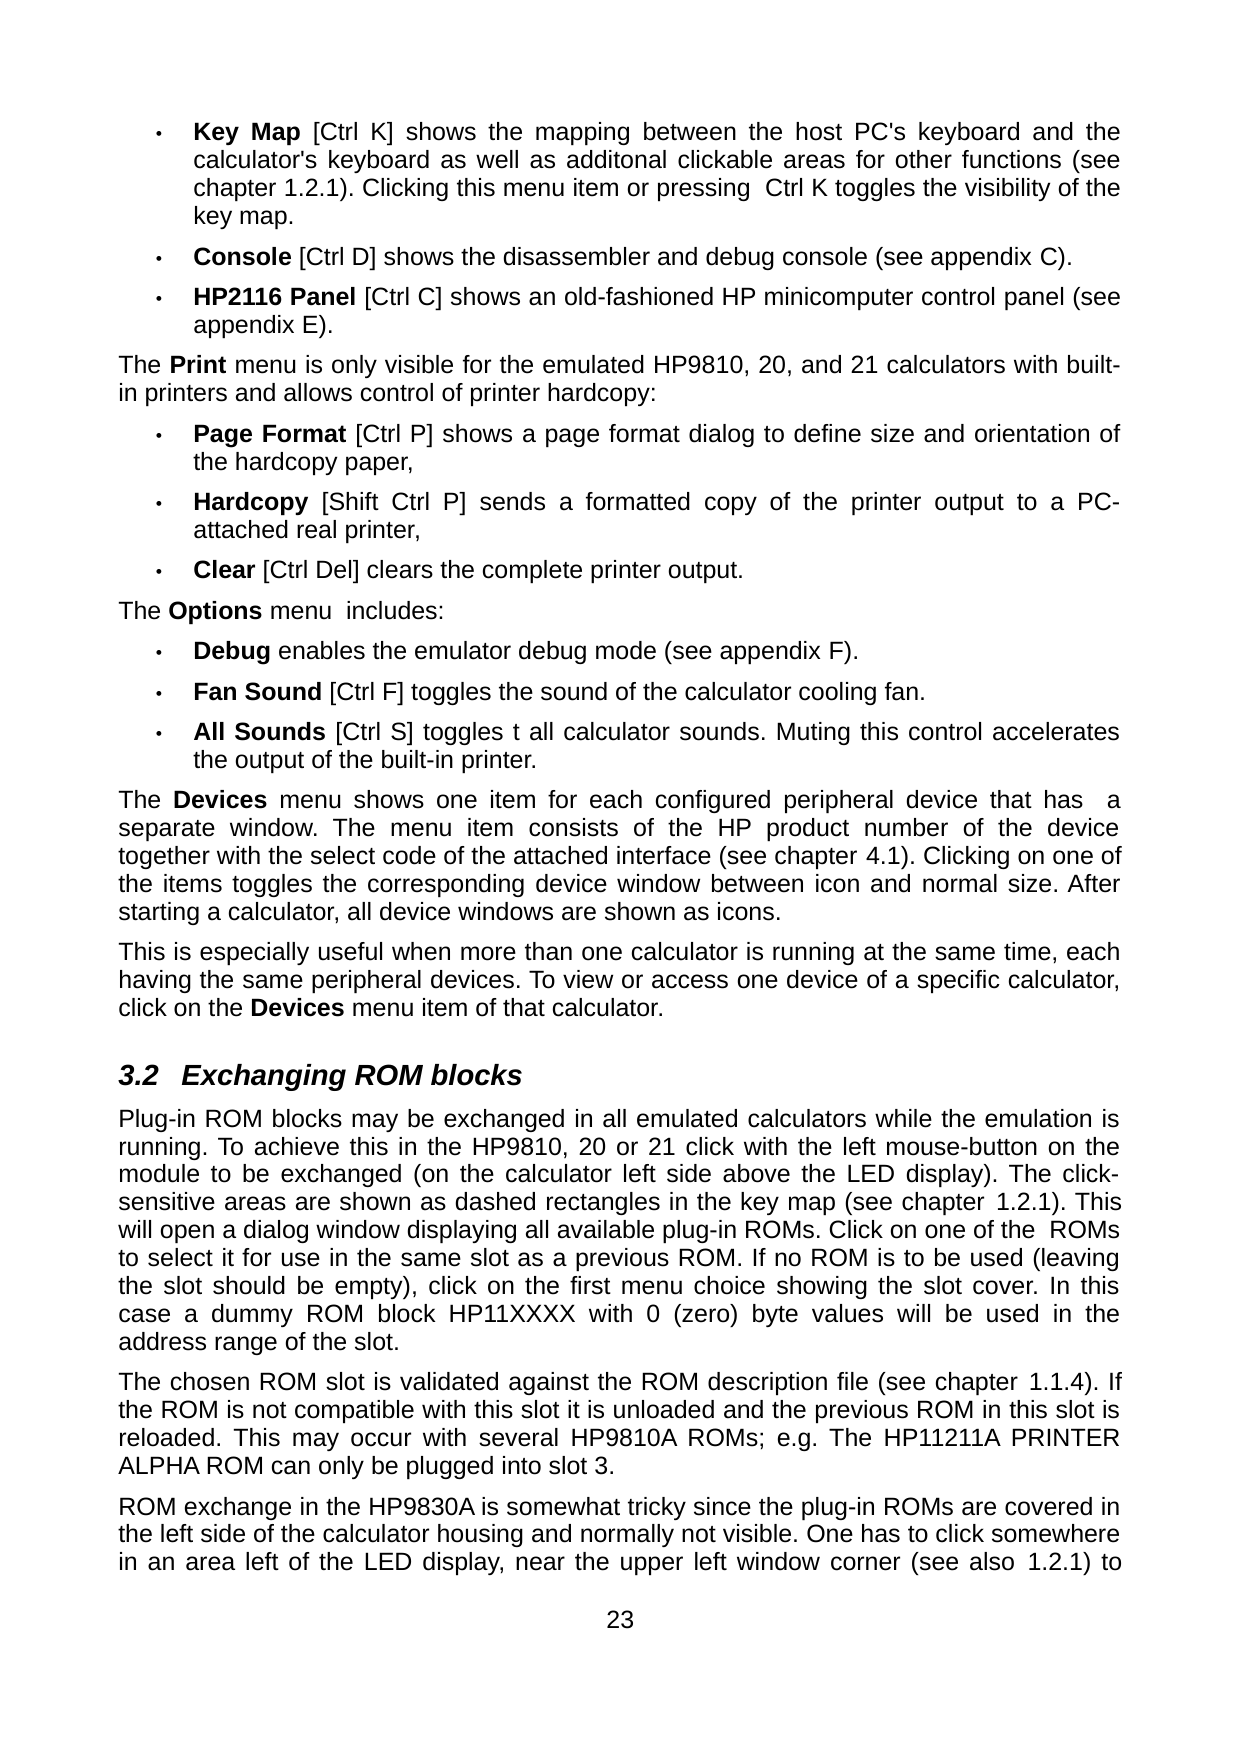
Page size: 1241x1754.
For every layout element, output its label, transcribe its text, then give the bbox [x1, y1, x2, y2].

text The chosen ROM slot is validated against the ROM description file (see chapter 1.1.4). If the ROM is not compatible with this slot it is unloaded and the previous ROM in this slot is reloaded. This may occur with several HP9810A ROMs; e.g. The HP11211A PRINTER ALPHA ROM can only be plugged into slot 3. [118, 1368, 1122, 1480]
subtitle Exchanging ROM blocks [118, 1059, 1122, 1092]
list Console [Ctrl D] shows the disassembler and debug console (see appendix C). [156, 242, 1122, 270]
list Page Format [Ctrl P] shows a page format dialog to define size and orientation of the hardcopy paper, [156, 419, 1122, 475]
list Clear [Ctrl Del] clears the complete printer output. [156, 556, 1122, 584]
text Plug-in ROM blocks may be exchanged in all emulated calculators while the emulation is running. To achieve this in the HP9810, 20 or 21 click with the left mouse-button on the module to be exchanged (on the calculator left side above the LED display). The click-sensitive areas are shown as dashed rectangles in the key map (see chapter 1.2.1). This will open a dialog window displaying all available plug-in ROMs. Click on one of the ROMs to select it for use in the same slot as a previous ROM. If no ROM is to be used (leaving the slot should be empty), click on the first menu choice showing the slot cover. In this case a dummy ROM block HP11XXXX with 0 (zero) byte values will be used in the address range of the slot. [118, 1104, 1122, 1356]
list Fan Sound [Ctrl F] toggles the sound of the calculator cooling fan. [156, 677, 1122, 705]
text The Devices menu shows one item for each configured peripheral device that has a separate window. The menu item consists of the HP product number of the device together with the select code of the attached interface (see chapter 4.1). Clicking on one of the items toggles the corresponding device window between icon and normal size. After starting a calculator, all device windows are shown as icons. [118, 786, 1122, 926]
list Hardcopy [Shift Ctrl P] sends a formatted copy of the printer output to a PC-attached real printer, [156, 488, 1122, 543]
list HP2116 Panel [Ctrl C] shows an old-fashioned HP minicomputer control panel (see appendix E). [156, 283, 1122, 338]
text This is especially useful when more than one calculator is running at the same time, each having the same peripheral devices. To view or access one device of a specific calculator, click on the Devices menu item of that calculator. [118, 938, 1122, 1022]
text The Options menu includes: [118, 596, 1122, 624]
text ROM exchange in the HP9830A is somewhat tricky since the plug-in ROMs are covered in the left side of the calculator housing and normally not visible. One has to click somewhere in an area left of the LED display, near the upper left window corner (see also 1.2.1) to [118, 1492, 1122, 1576]
list Key Map [Ctrl K] shows the mapping between the host PC's keyboard and the calculator's keyboard as well as additonal clickable areas for other functions (see chapter 1.2.1). Clicking this menu item or pressing Ctrl K toggles the visibility of the key map. [156, 118, 1122, 230]
text The Print menu is only visible for the emulated HP9810, 20, and 21 calculators with built-in printers and allows control of printer hardcopy: [118, 351, 1122, 407]
list Debug enables the emulator debug mode (see appendix F). [156, 637, 1122, 665]
list All Sounds [Ctrl S] toggles t all calculator sounds. Muting this control accelerates the output of the built-in printer. [156, 718, 1122, 773]
